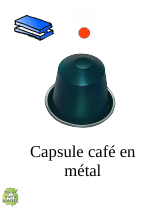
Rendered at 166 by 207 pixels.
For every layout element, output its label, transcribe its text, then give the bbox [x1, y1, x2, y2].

table_cell [6, 6, 13, 46]
table_cell Capsule café en métal [6, 136, 159, 186]
picture [68, 7, 99, 43]
table_cell [108, 6, 159, 46]
picture [13, 6, 55, 48]
table_cell [57, 6, 108, 46]
picture [39, 51, 119, 131]
picture [2, 187, 19, 207]
table_cell [6, 46, 159, 136]
